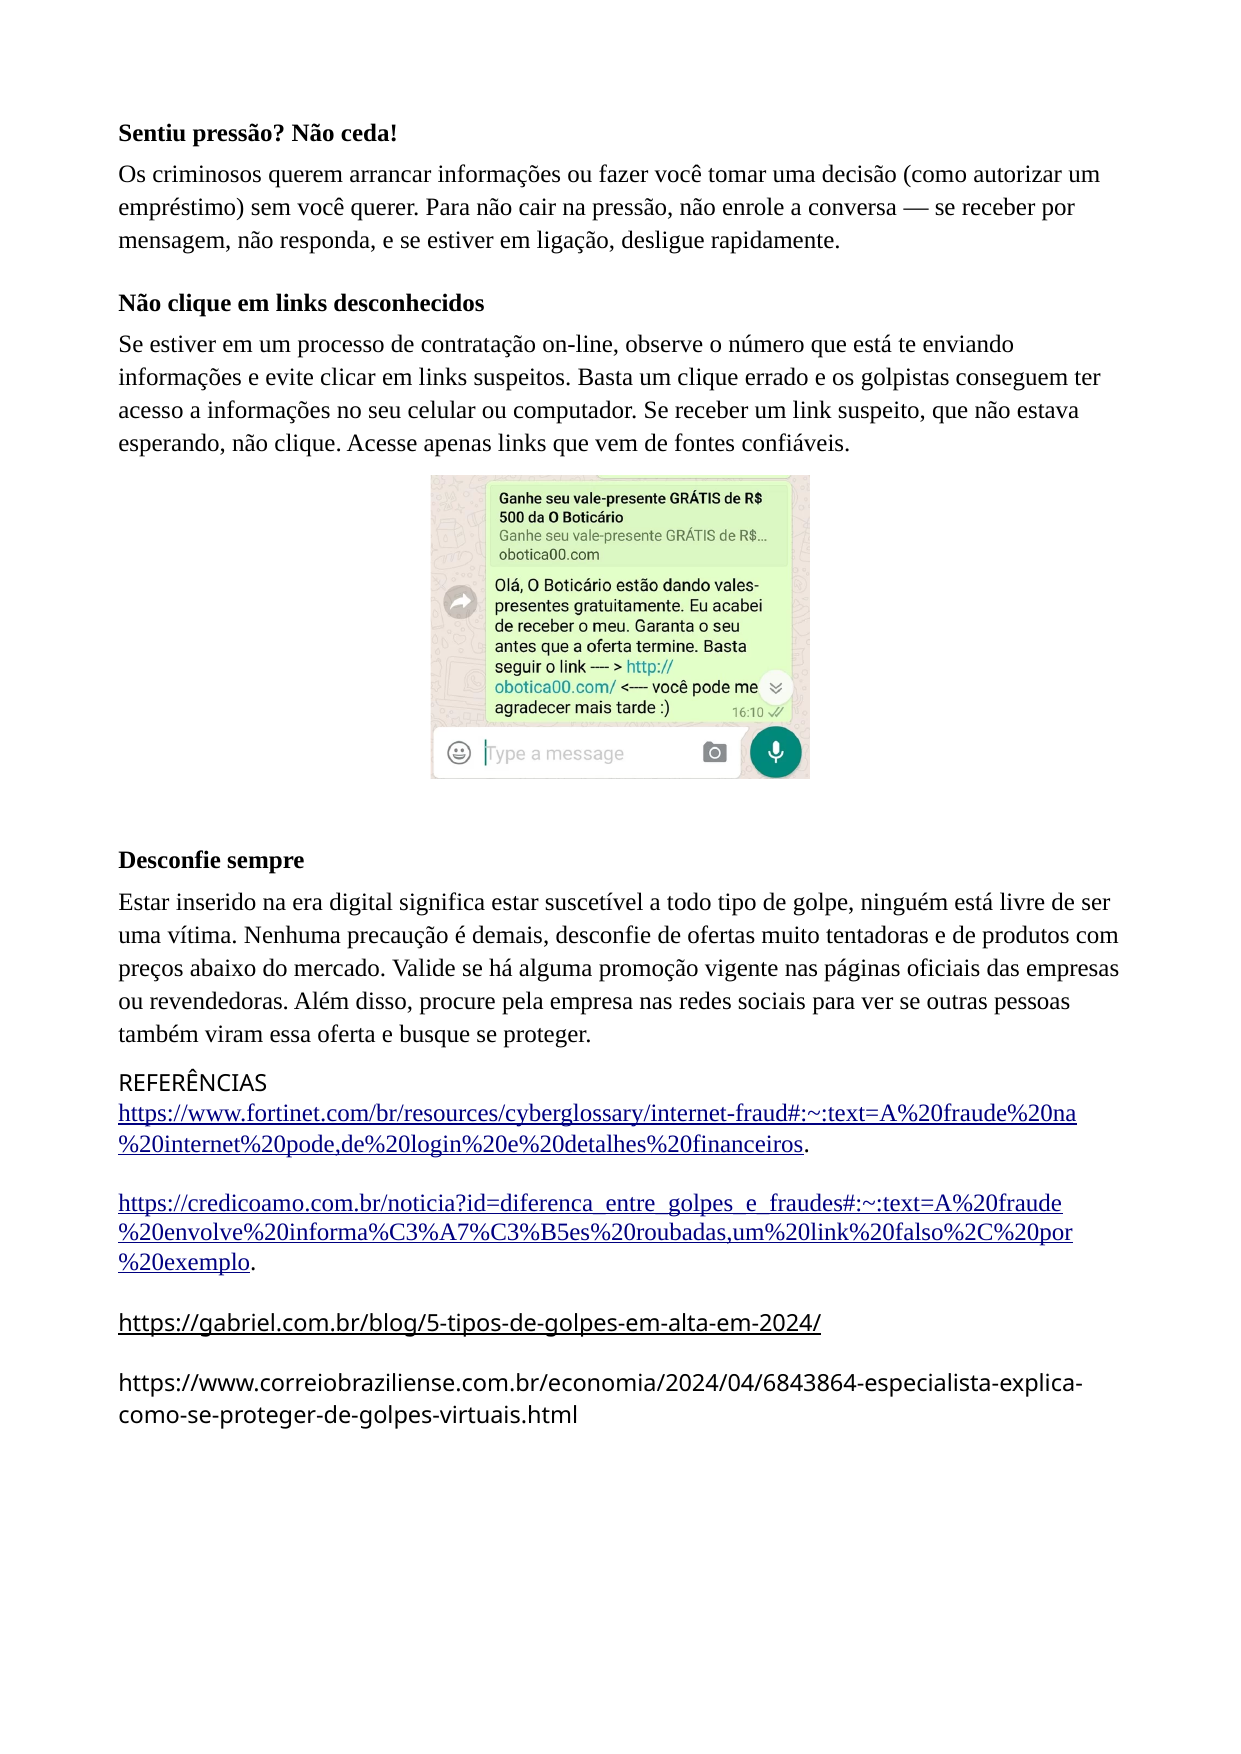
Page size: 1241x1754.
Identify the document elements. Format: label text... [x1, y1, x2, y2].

text Os criminosos querem arrancar informações ou fazer você tomar uma decisão (como autorizar um empréstimo) sem você querer. Para não cair na pressão, não enrole a conversa — se receber por mensagem, não responda, e se estiver em ligação, desligue rapidamente. [118, 159, 1122, 254]
subtitle Não clique em links desconhecidos [118, 288, 1122, 316]
text Estar inserido na era digital significa estar suscetível a todo tipo de golpe, ninguém está livre de ser uma vítima. Nenhuma precaução é demais, desconfie de ofertas muito tentadoras e de produtos com preços abaixo do mercado. Valide se há alguma promoção vigente nas páginas oficiais das empresas ou revendedoras. Além disso, procure pela empresa nas redes sociais para ver se outras pessoas também viram essa oferta e busque se proteger. [118, 887, 1122, 1047]
subtitle Sentiu pressão? Não ceda! [118, 118, 1122, 147]
text REFERÊNCIAS [118, 1066, 1122, 1098]
subtitle Desconfie sempre [118, 845, 1122, 874]
picture [430, 475, 810, 779]
text Se estiver em um processo de contratação on-line, observe o número que está te enviando informações e evite clicar em links suspeitos. Basta um clique errado e os golpistas conseguem ter acesso a informações no seu celular ou computador. Se receber um link suspeito, que não estava esperando, não clique. Acesse apenas links que vem de fontes confiáveis. [118, 329, 1122, 457]
text https://gabriel.com.br/blog/5-tipos-de-golpes-em-alta-em-2024/ [118, 1306, 1122, 1338]
text https://credicoamo.com.br/noticia?id=diferenca_entre_golpes_e_fraudes#:~:text=A%20fraude%20envolve%20informa%C3%A7%C3%B5es%20roubadas,um%20link%20falso%2C%20por%20exemplo. [118, 1188, 1122, 1277]
text https://www.fortinet.com/br/resources/cyberglossary/internet-fraud#:~:text=A%20fraude%20na%20internet%20pode,de%20login%20e%20detalhes%20financeiros. [118, 1098, 1122, 1159]
text https://www.correiobraziliense.com.br/economia/2024/04/6843864-especialista-explica-como-se-proteger-de-golpes-virtuais.html [118, 1367, 1122, 1431]
